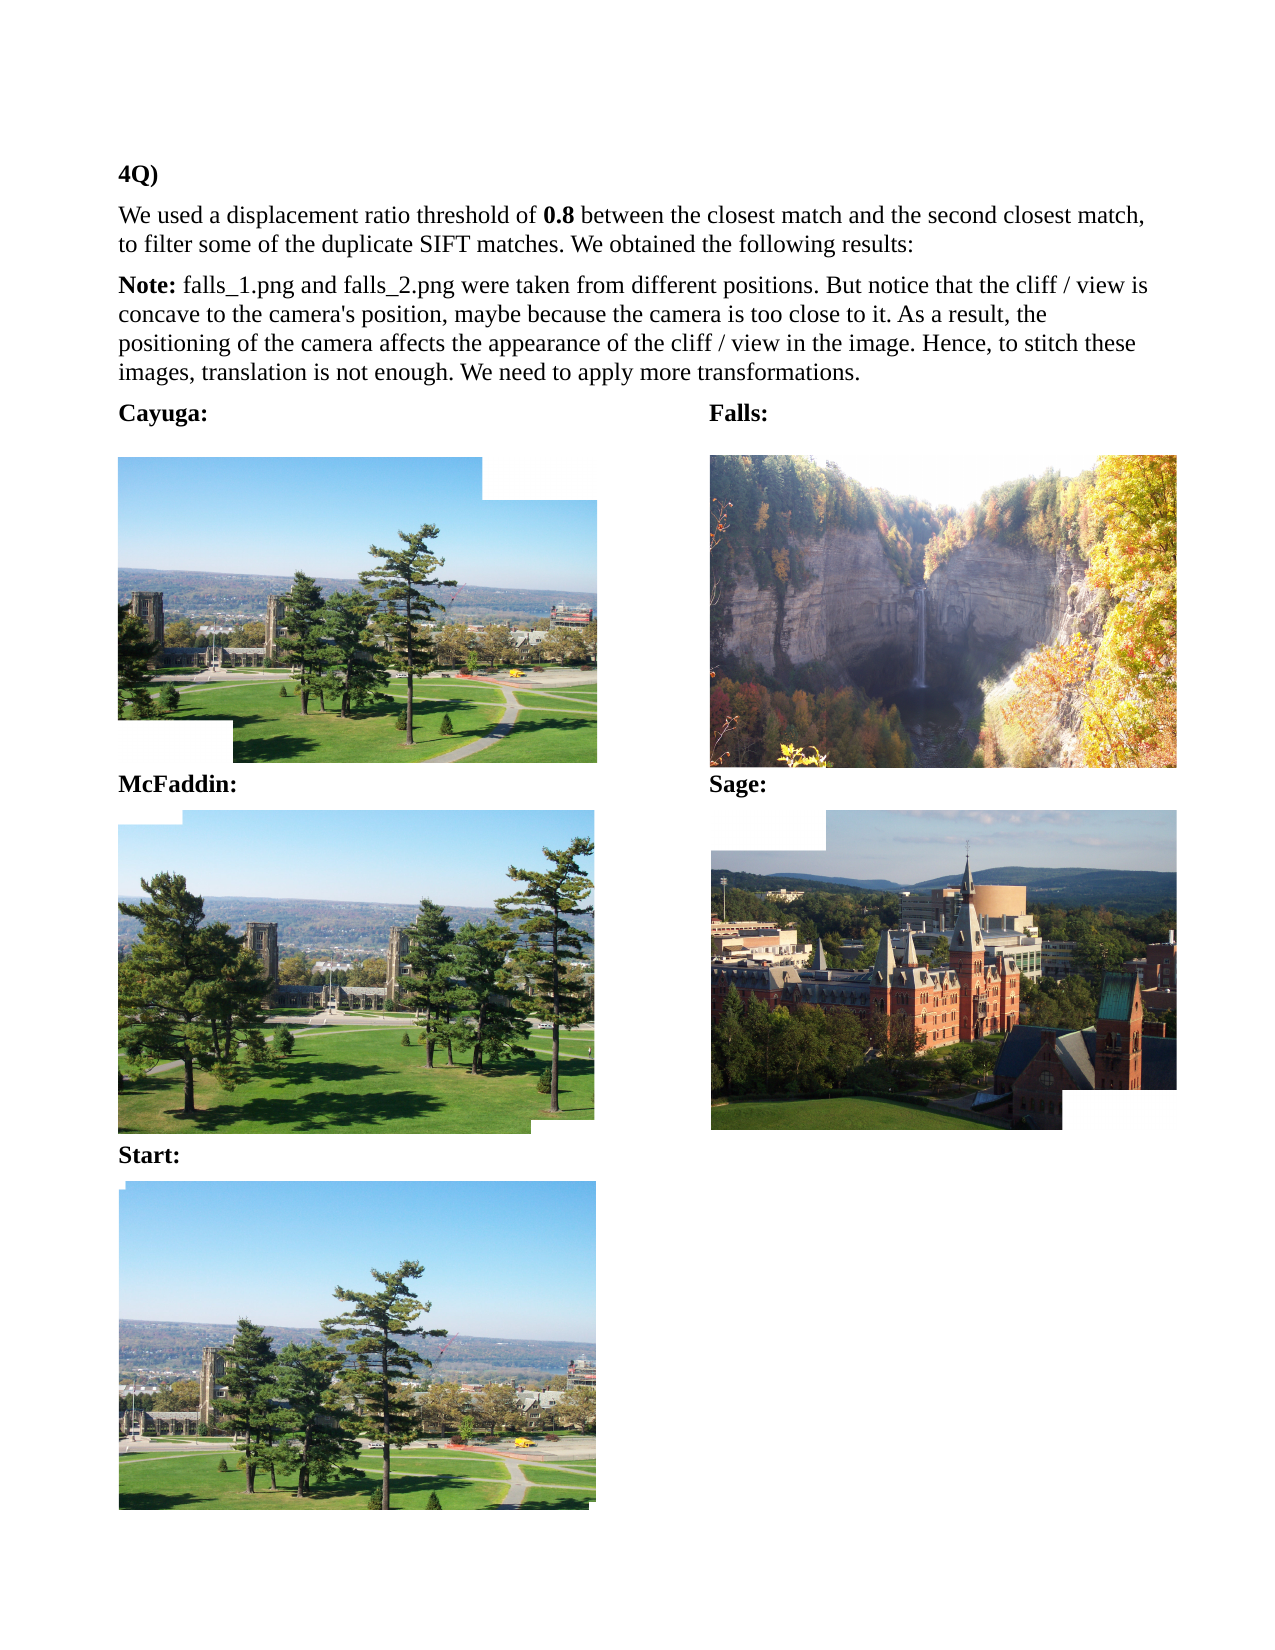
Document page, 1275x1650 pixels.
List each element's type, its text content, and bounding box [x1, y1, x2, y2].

text Cayuga: Falls: [118, 398, 1157, 427]
text Start: [118, 1141, 1157, 1169]
picture [711, 810, 1177, 1130]
text McFaddin: Sage: [118, 769, 1157, 798]
text Note: falls_1.png and falls_2.png were taken from different positions. But notice that the cliff / view is concave to the camera's position, maybe because the camera is too close to it. As a result, the positioning of the camera affects the appearance of the cliff / view in the image. Hence, to stitch these images, translation is not enough. We need to apply more transformations. [118, 271, 1157, 386]
picture [118, 1181, 596, 1510]
picture [117, 457, 598, 763]
text We used a displacement ratio threshold of 0.8 between the closest match and the second closest match, to filter some of the duplicate SIFT matches. We obtained the following results: [118, 201, 1157, 258]
picture [709, 455, 1177, 768]
picture [118, 810, 595, 1134]
text 4Q) [118, 159, 1157, 188]
